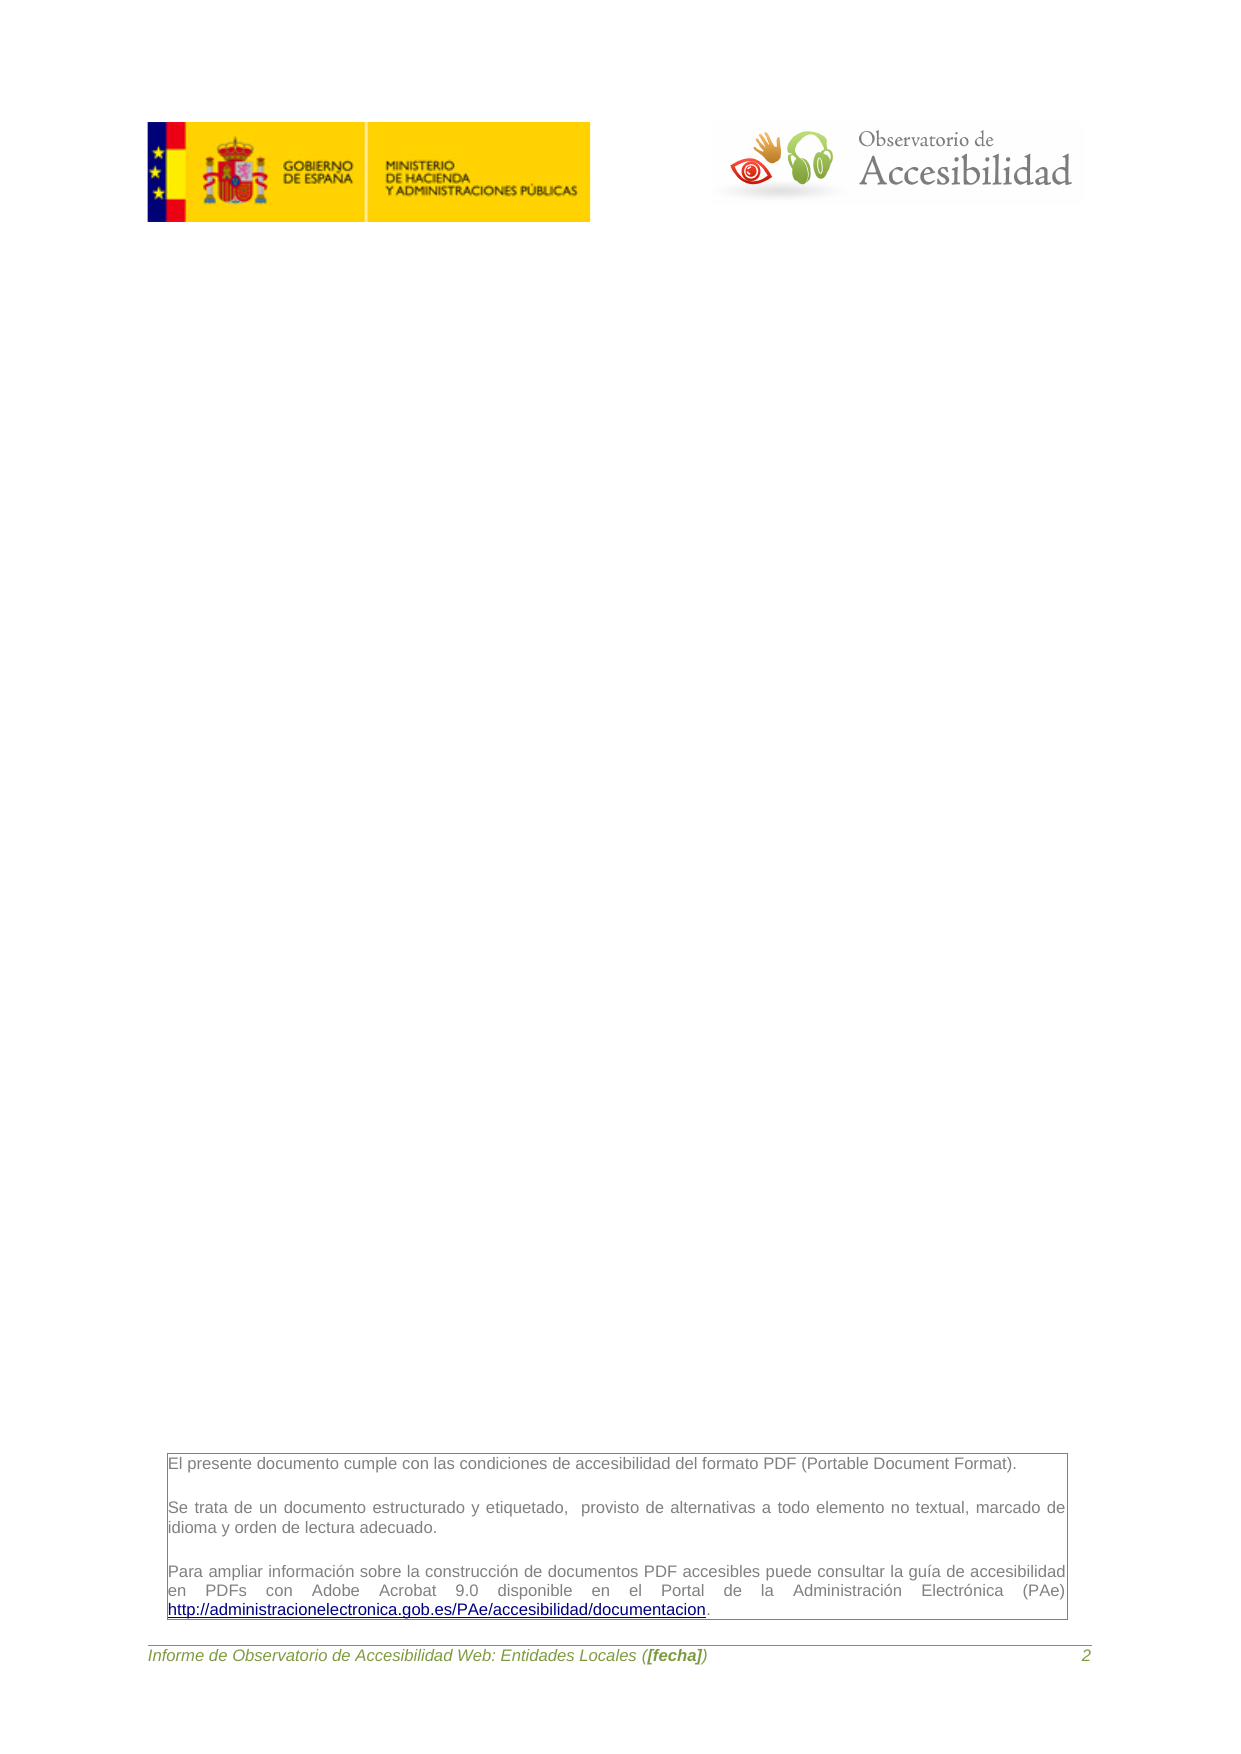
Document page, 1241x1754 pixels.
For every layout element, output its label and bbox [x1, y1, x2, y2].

picture [710, 122, 1086, 205]
picture [147, 122, 591, 222]
